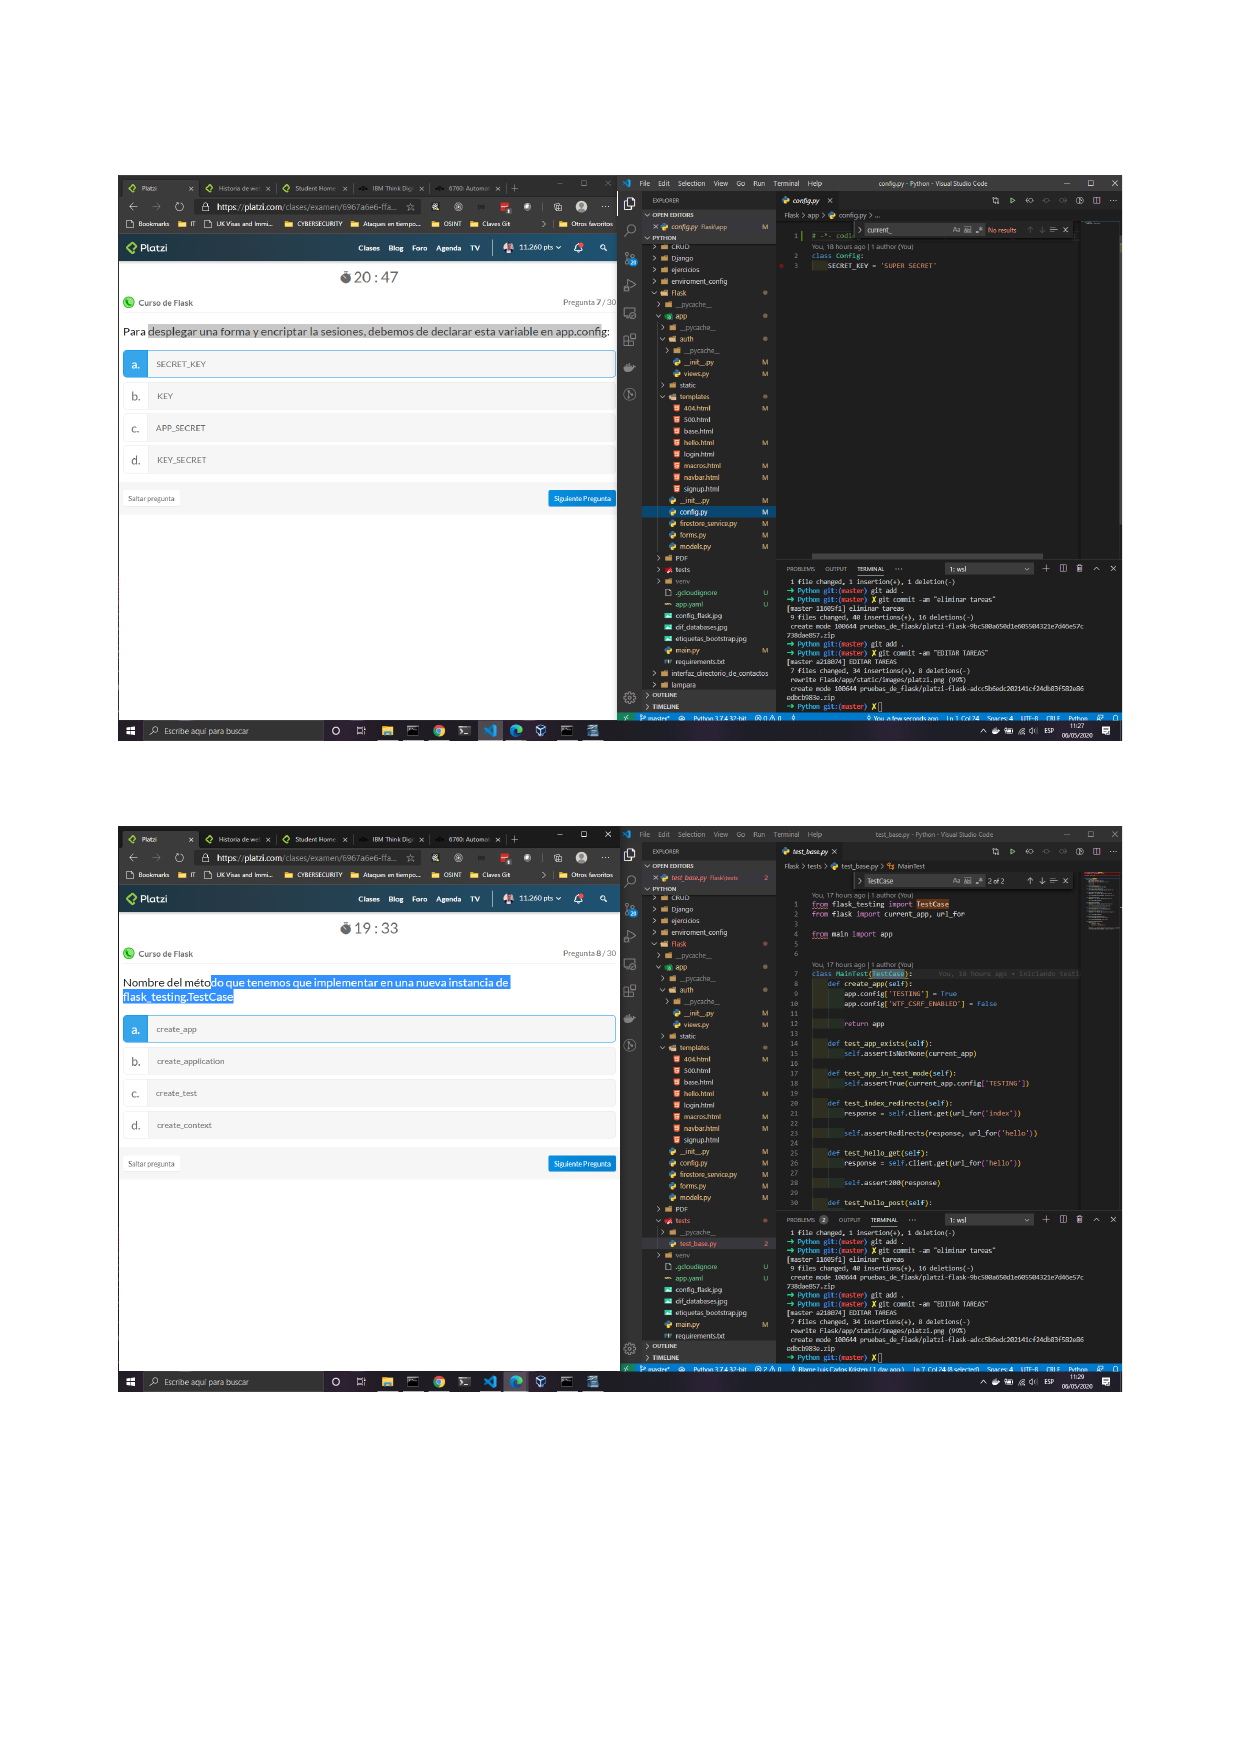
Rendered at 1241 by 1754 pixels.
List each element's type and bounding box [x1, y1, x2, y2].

picture [118, 175, 1123, 741]
picture [118, 826, 1123, 1392]
